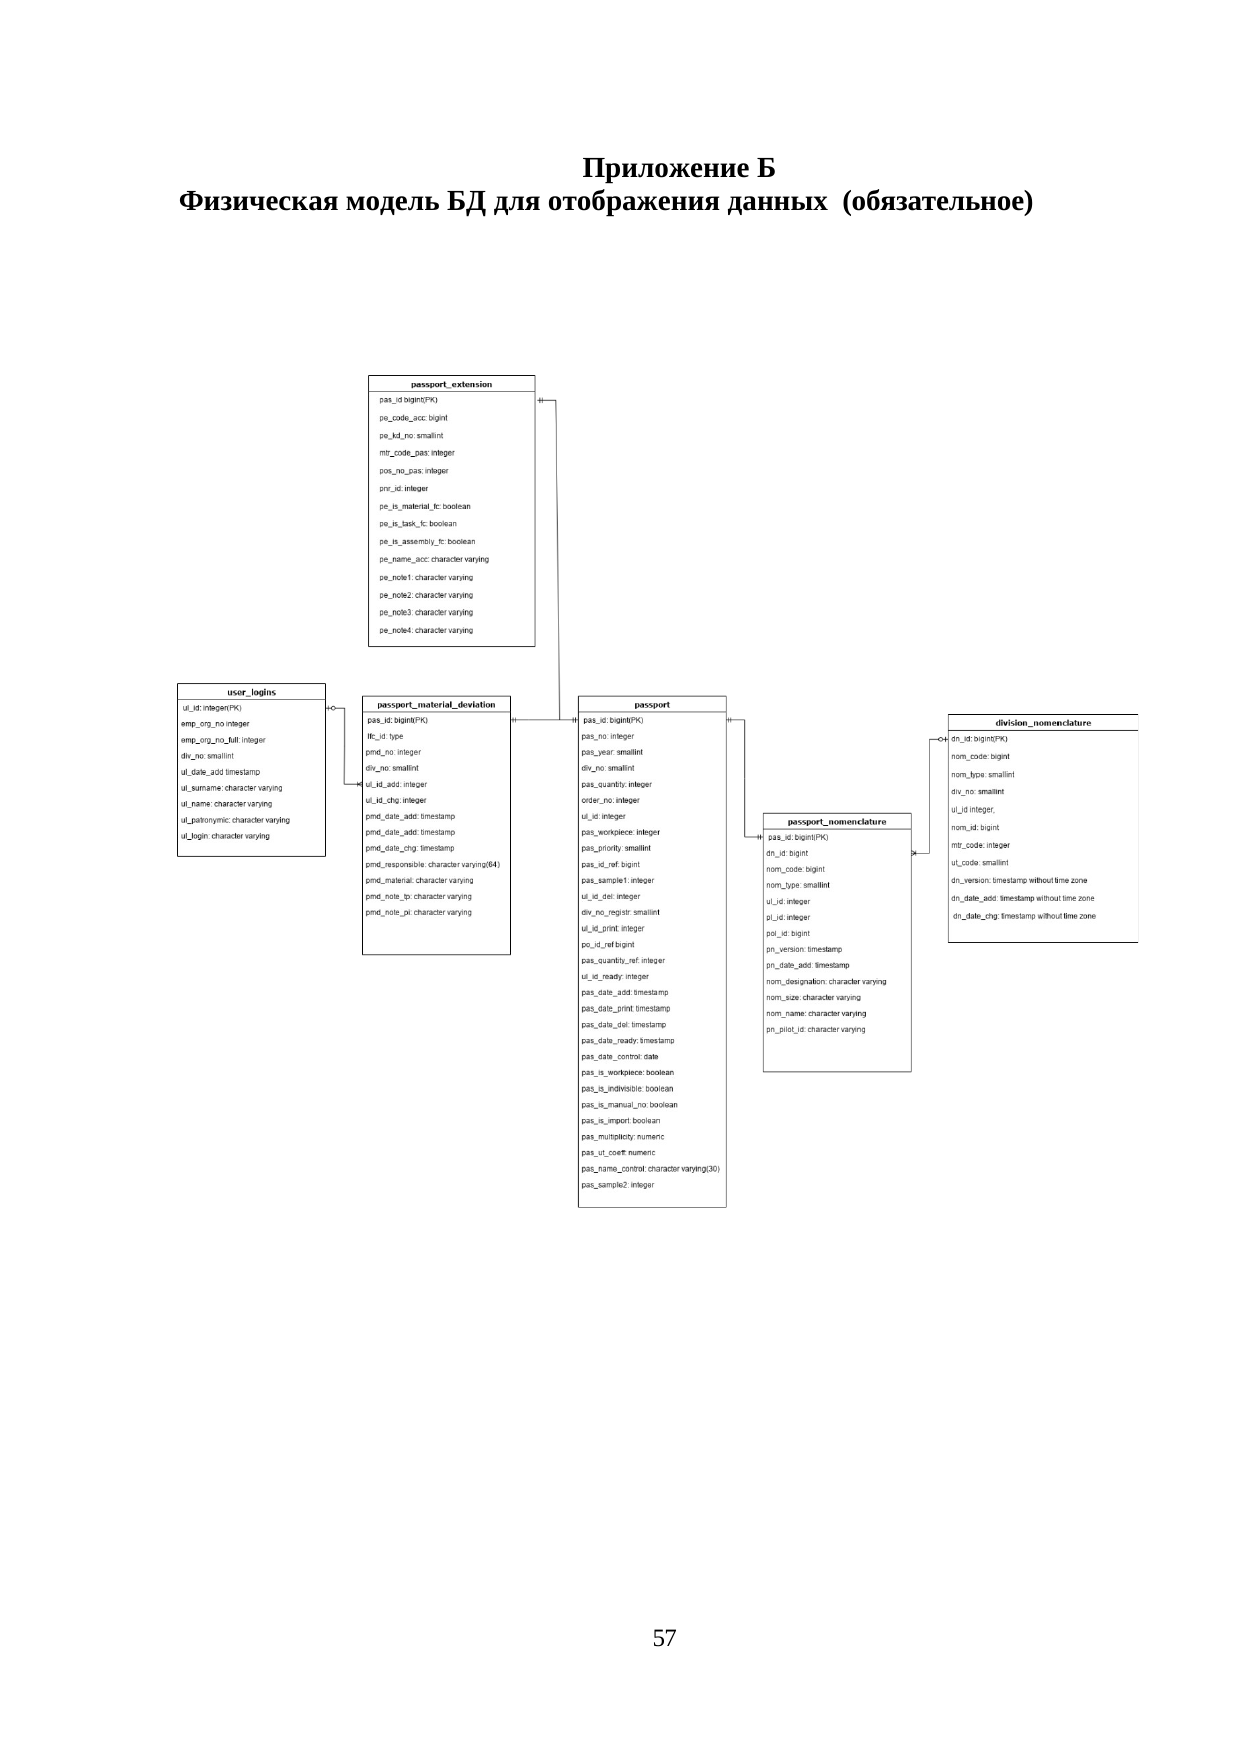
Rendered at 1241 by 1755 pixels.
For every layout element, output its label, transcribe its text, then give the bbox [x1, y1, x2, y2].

picture [177, 375, 1139, 1208]
subtitle Приложение Б [119, 150, 1241, 183]
subtitle Физическая модель БД для отображения данных (обязательное) [118, 183, 1094, 217]
